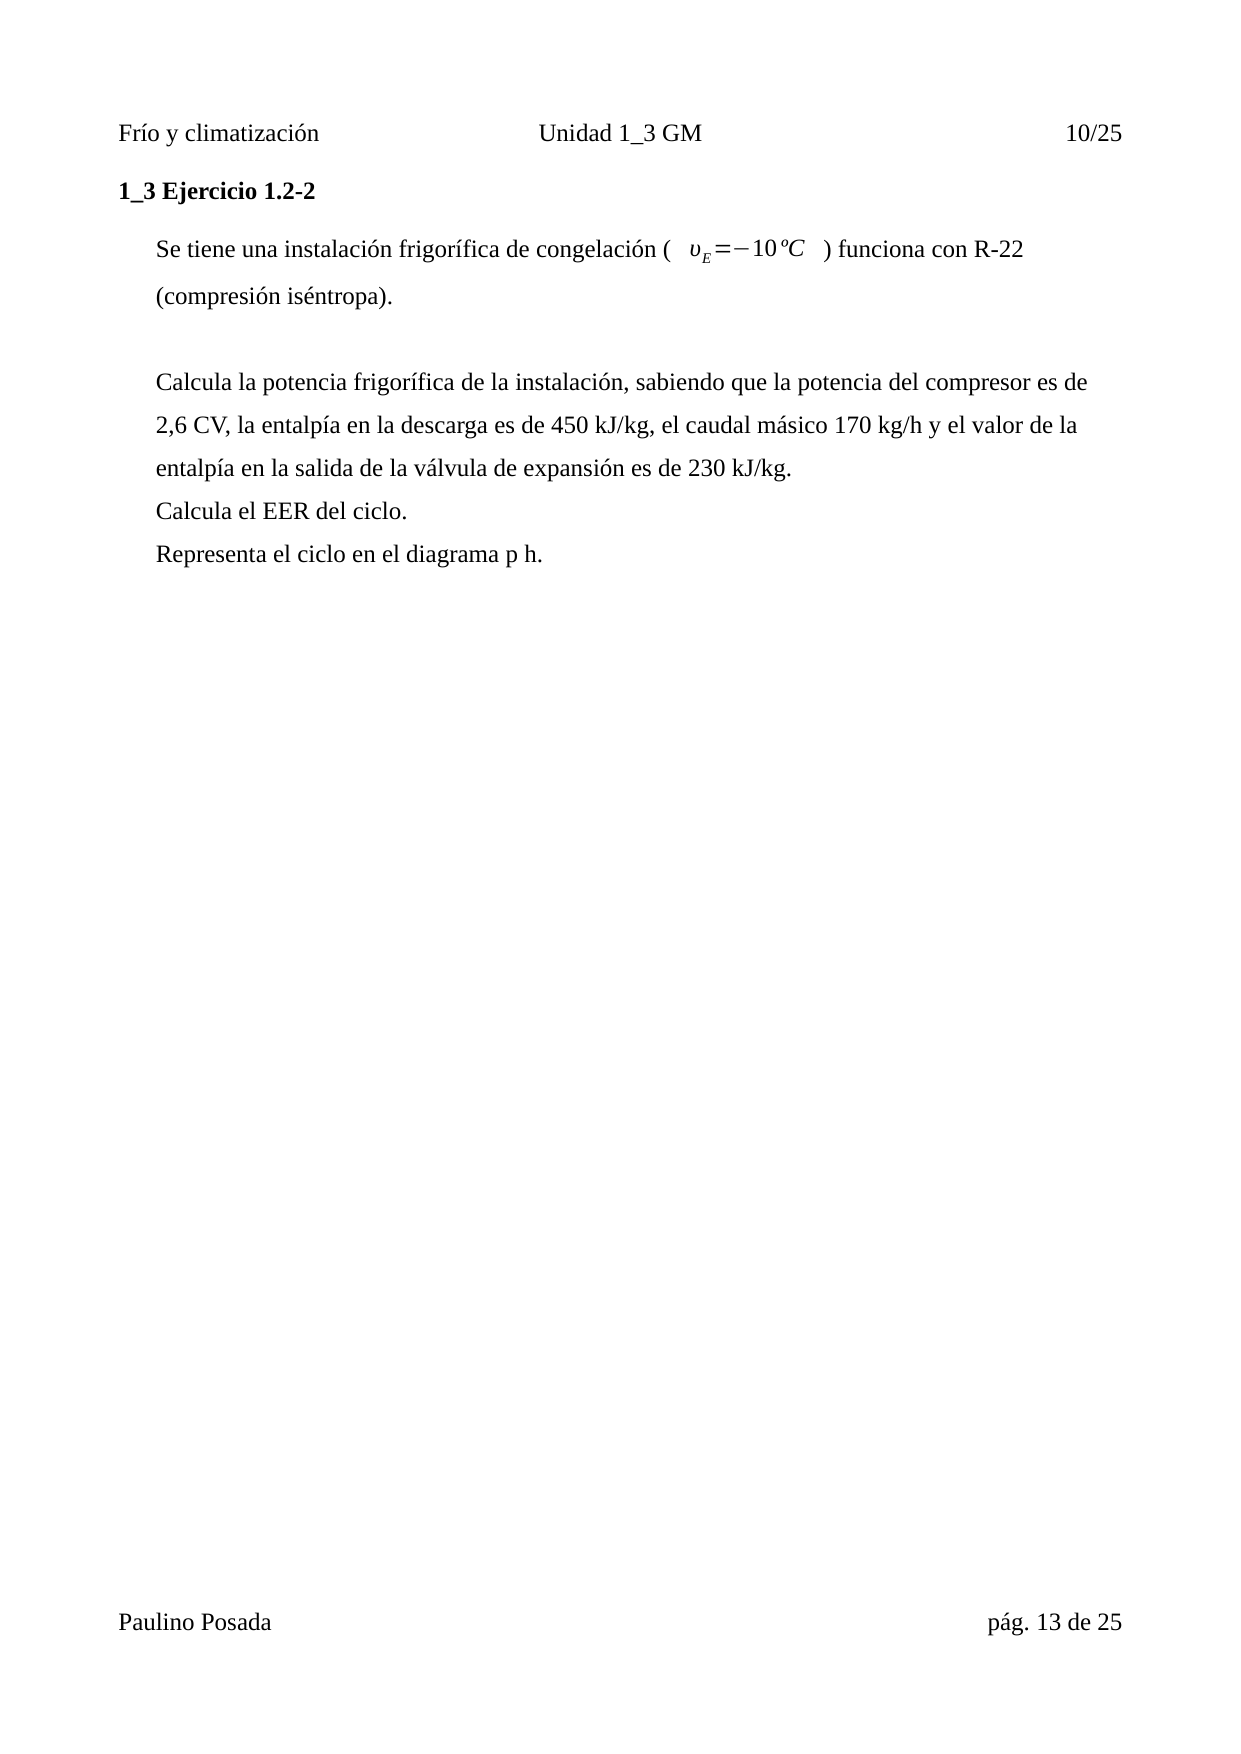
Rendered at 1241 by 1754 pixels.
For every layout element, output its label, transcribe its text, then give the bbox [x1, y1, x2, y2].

text Calcula la potencia frigorífica de la instalación, sabiendo que la potencia del compresor es de 2,6 CV, la entalpía en la descarga es de 450 kJ/kg, el caudal másico 170 kg/h y el valor de la entalpía en la salida de la válvula de expansión es de 230 kJ/kg. [156, 367, 1122, 482]
text Calcula el EER del ciclo. [156, 496, 1122, 525]
text Se tiene una instalación frigorífica de congelación () funciona con R-22 (compresión iséntropa). [156, 234, 1122, 309]
text 1_3 Ejercicio 1.2-2 [118, 176, 1122, 205]
text Representa el ciclo en el diagrama p h. [156, 539, 1122, 568]
